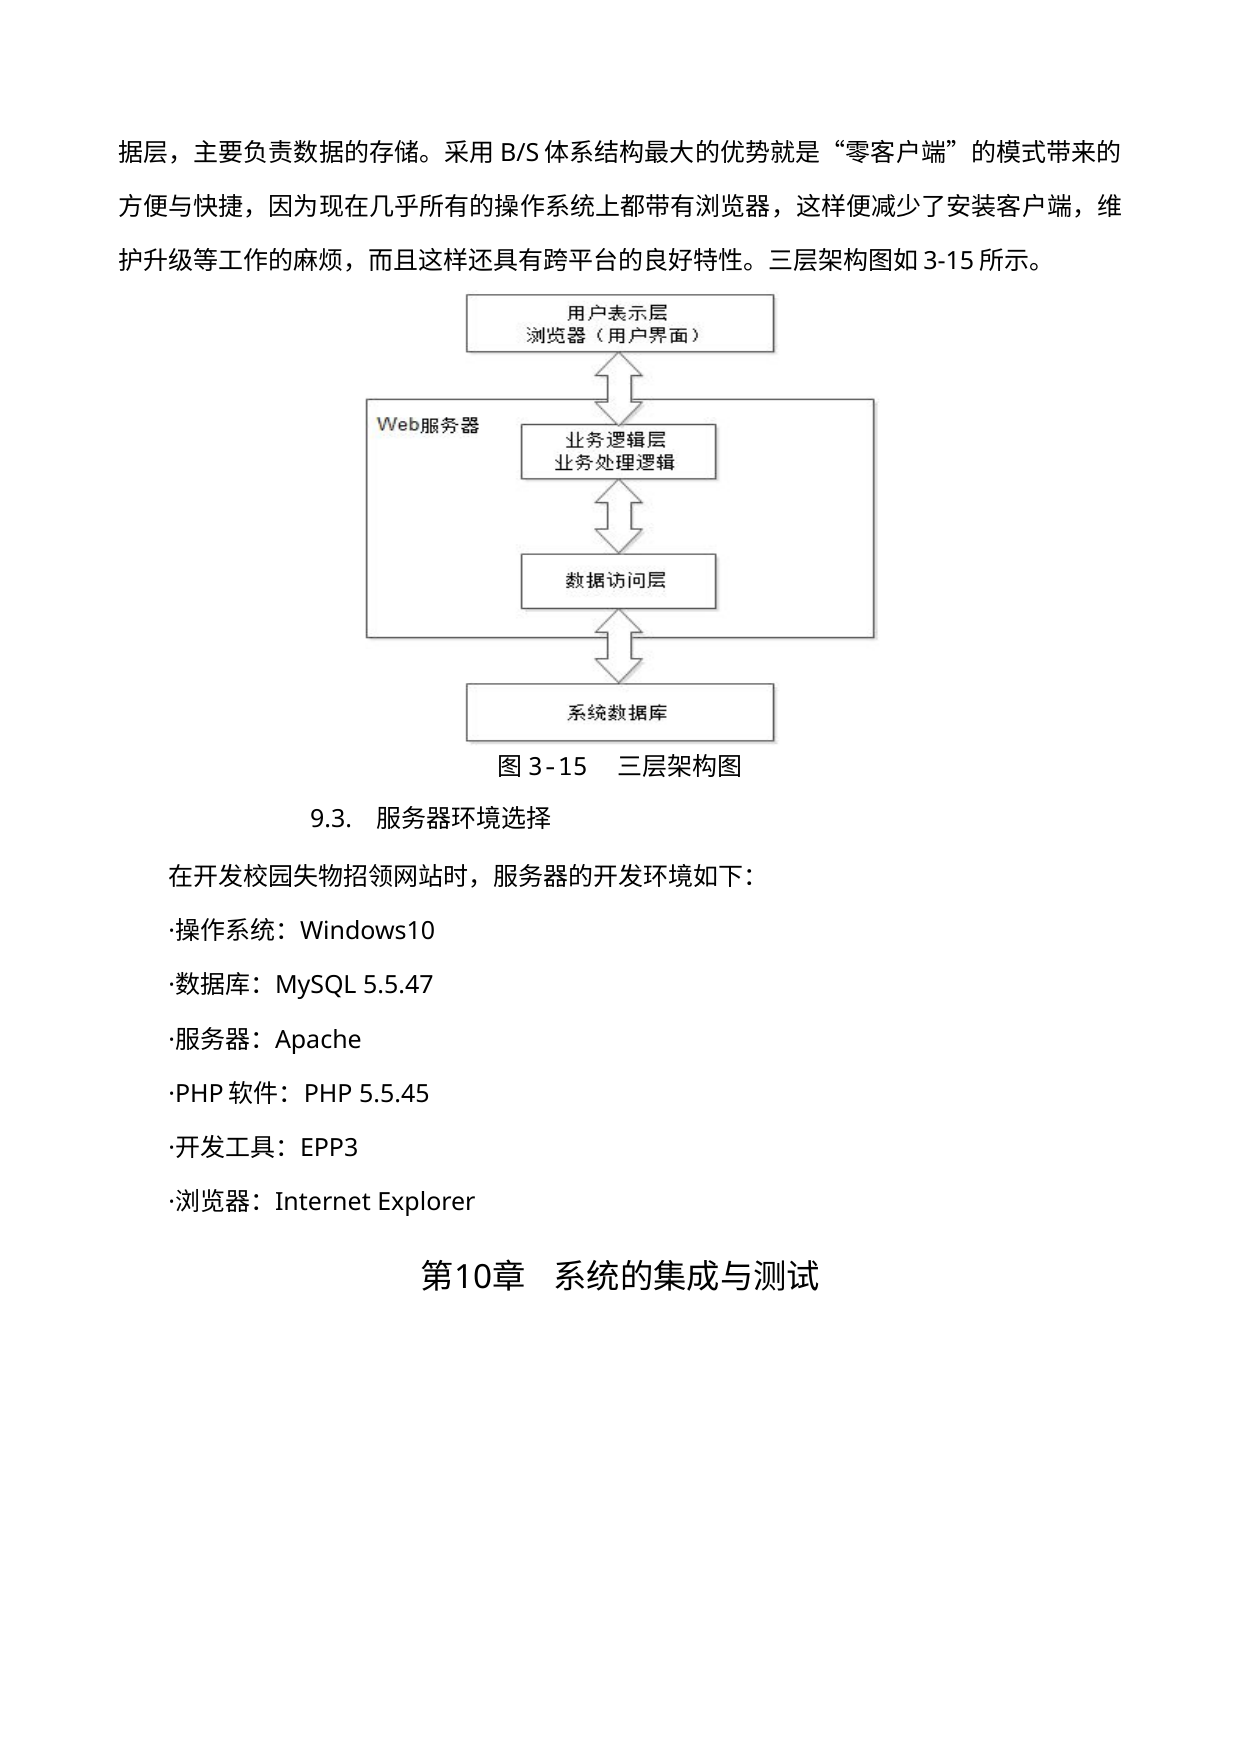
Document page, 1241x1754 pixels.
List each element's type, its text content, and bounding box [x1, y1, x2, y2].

subtitle 系统的集成与测试 [118, 1250, 1122, 1298]
text 图3-15 三层架构图 [118, 746, 1122, 782]
text ·数据库：MySQL 5.5.47 [118, 951, 1122, 1005]
text ·PHP软件：PHP 5.5.45 [118, 1059, 1122, 1113]
text 据层，主要负责数据的存储。采用B/S体系结构最大的优势就是“零客户端”的模式带来的方便与快捷，因为现在几乎所有的操作系统上都带有浏览器，这样便减少了安装客户端，维护升级等工作的麻烦，而且这样还具有跨平台的良好特性。三层架构图如3-15所示。 [118, 118, 1122, 281]
text ·浏览器：Internet Explorer [118, 1167, 1122, 1221]
text ·操作系统：Windows10 [118, 896, 1122, 951]
text ·开发工具：EPP3 [118, 1113, 1122, 1167]
text 在开发校园失物招领网站时，服务器的开发环境如下： [118, 842, 1122, 896]
subtitle 服务器环境选择 [310, 799, 1122, 835]
text ·服务器：Apache [118, 1005, 1122, 1059]
